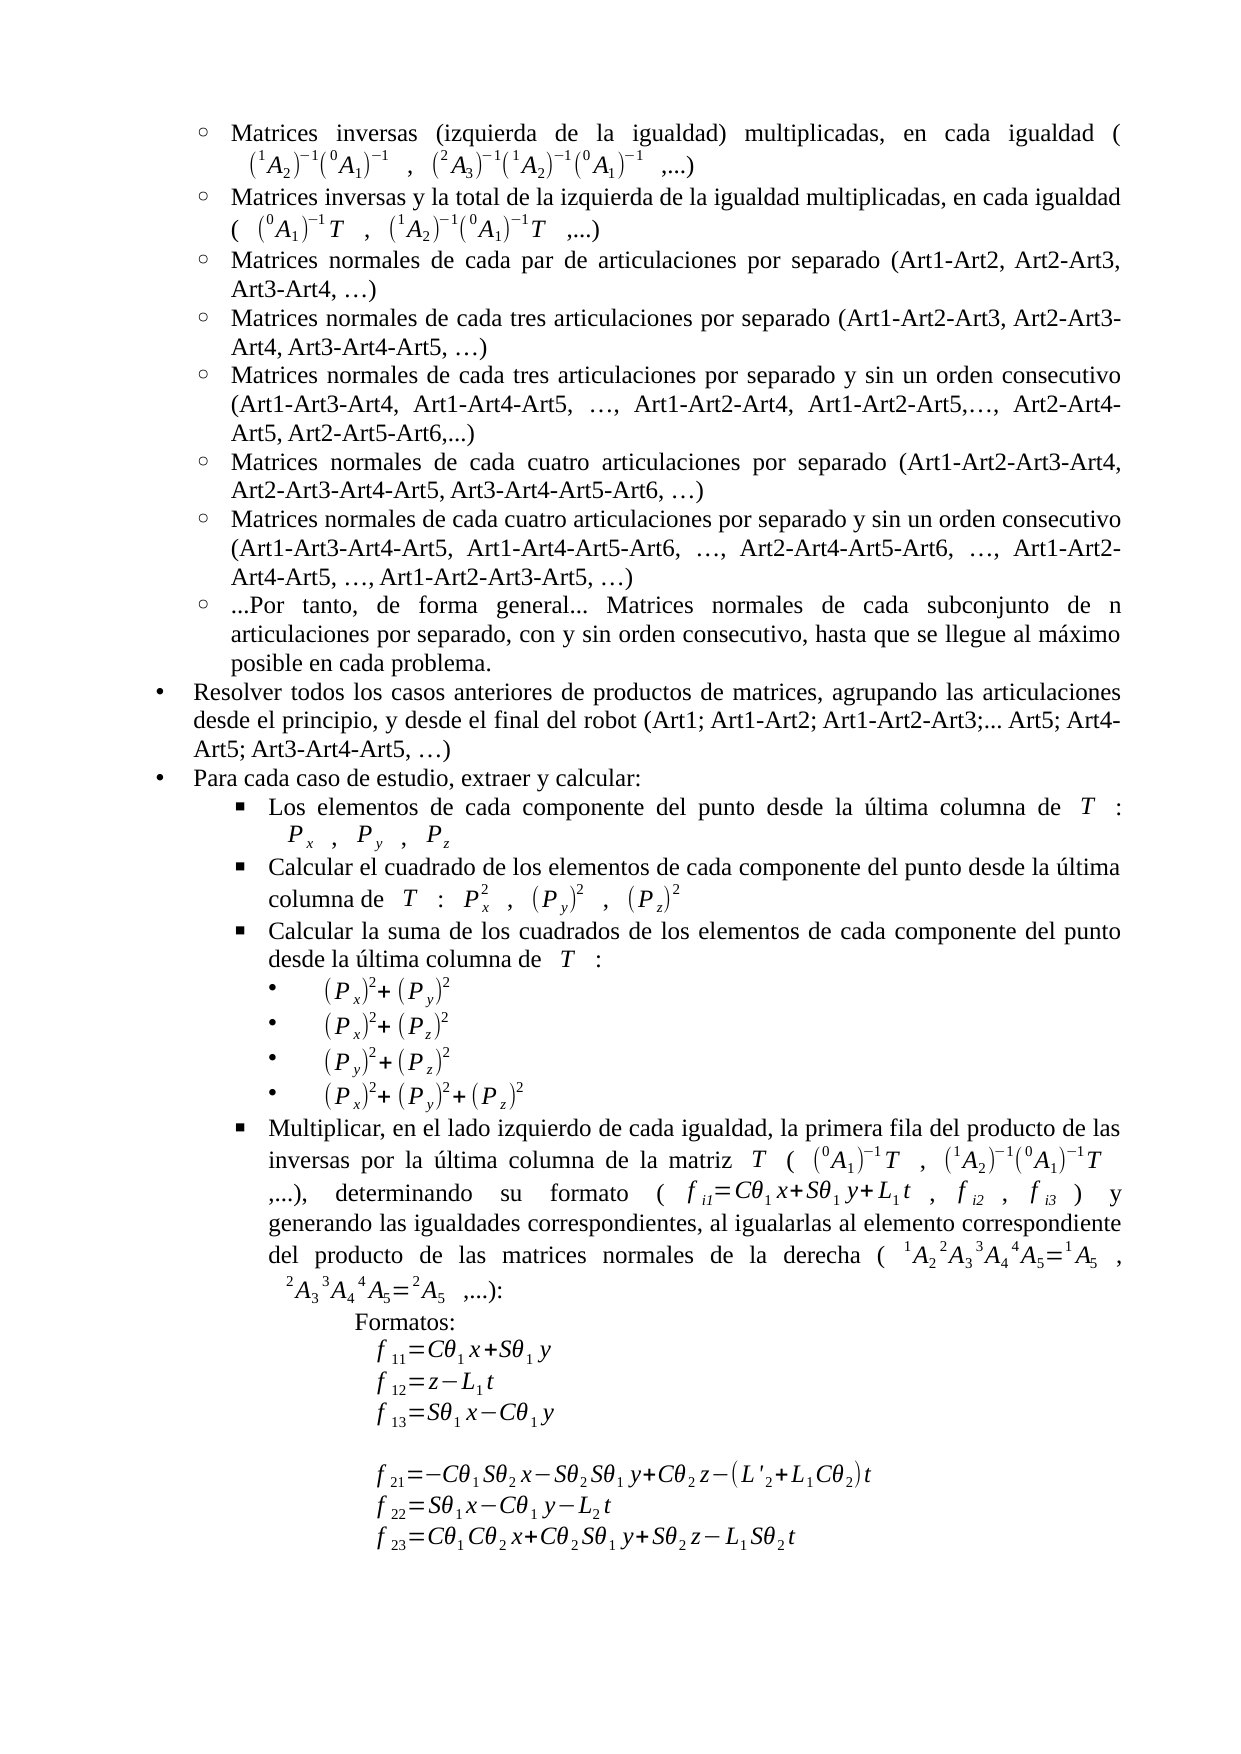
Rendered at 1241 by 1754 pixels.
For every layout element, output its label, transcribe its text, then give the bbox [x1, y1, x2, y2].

list Los elementos de cada componente del punto desde la última columna de:,, [231, 792, 1122, 852]
list Calcular el cuadrado de los elementos de cada componente del punto desde la última columna de:,, [231, 852, 1122, 916]
list Multiplicar, en el lado izquierdo de cada igualdad, la primera fila del producto de las inversas por la última columna de la matriz(,,...), determinando su formato (,,) y generando las igualdades correspondientes, al igualarlas al elemento correspondiente del producto de las matrices normales de la derecha (,,...): [231, 1113, 1122, 1307]
list Matrices normales de cada tres articulaciones por separado (Art1-Art2-Art3, Art2-Art3-Art4, Art3-Art4-Art5, …) [193, 303, 1122, 361]
list Resolver todos los casos anteriores de productos de matrices, agrupando las articulaciones desde el principio, y desde el final del robot (Art1; Art1-Art2; Art1-Art2-Art3;... Art5; Art4-Art5; Art3-Art4-Art5, …) [156, 677, 1122, 763]
list Matrices normales de cada par de articulaciones por separado (Art1-Art2, Art2-Art3, Art3-Art4, …) [193, 246, 1122, 303]
list Calcular la suma de los cuadrados de los elementos de cada componente del punto desde la última columna de: [231, 916, 1122, 973]
list Matrices normales de cada tres articulaciones por separado y sin un orden consecutivo (Art1-Art3-Art4, Art1-Art4-Art5, …, Art1-Art2-Art4, Art1-Art2-Art5,…, Art2-Art4-Art5, Art2-Art5-Art6,...) [193, 361, 1122, 447]
list Matrices normales de cada cuatro articulaciones por separado y sin un orden consecutivo (Art1-Art3-Art4-Art5, Art1-Art4-Art5-Art6, …, Art2-Art4-Art5-Art6, …, Art1-Art2-Art4-Art5, …, Art1-Art2-Art3-Art5, …) [193, 504, 1122, 591]
list ...Por tanto, de forma general... Matrices normales de cada subconjunto de n articulaciones por separado, con y sin orden consecutivo, hasta que se llegue al máximo posible en cada problema. [193, 591, 1122, 677]
list Matrices inversas (izquierda de la igualdad) multiplicadas, en cada igualdad (,,...) [193, 118, 1122, 182]
list Matrices normales de cada cuatro articulaciones por separado (Art1-Art2-Art3-Art4, Art2-Art3-Art4-Art5, Art3-Art4-Art5-Art6, …) [193, 447, 1122, 504]
list Para cada caso de estudio, extraer y calcular: [156, 763, 1122, 792]
list Matrices inversas y la total de la izquierda de la igualdad multiplicadas, en cada igualdad (,,...) [193, 182, 1122, 246]
text Formatos: [354, 1307, 1122, 1336]
